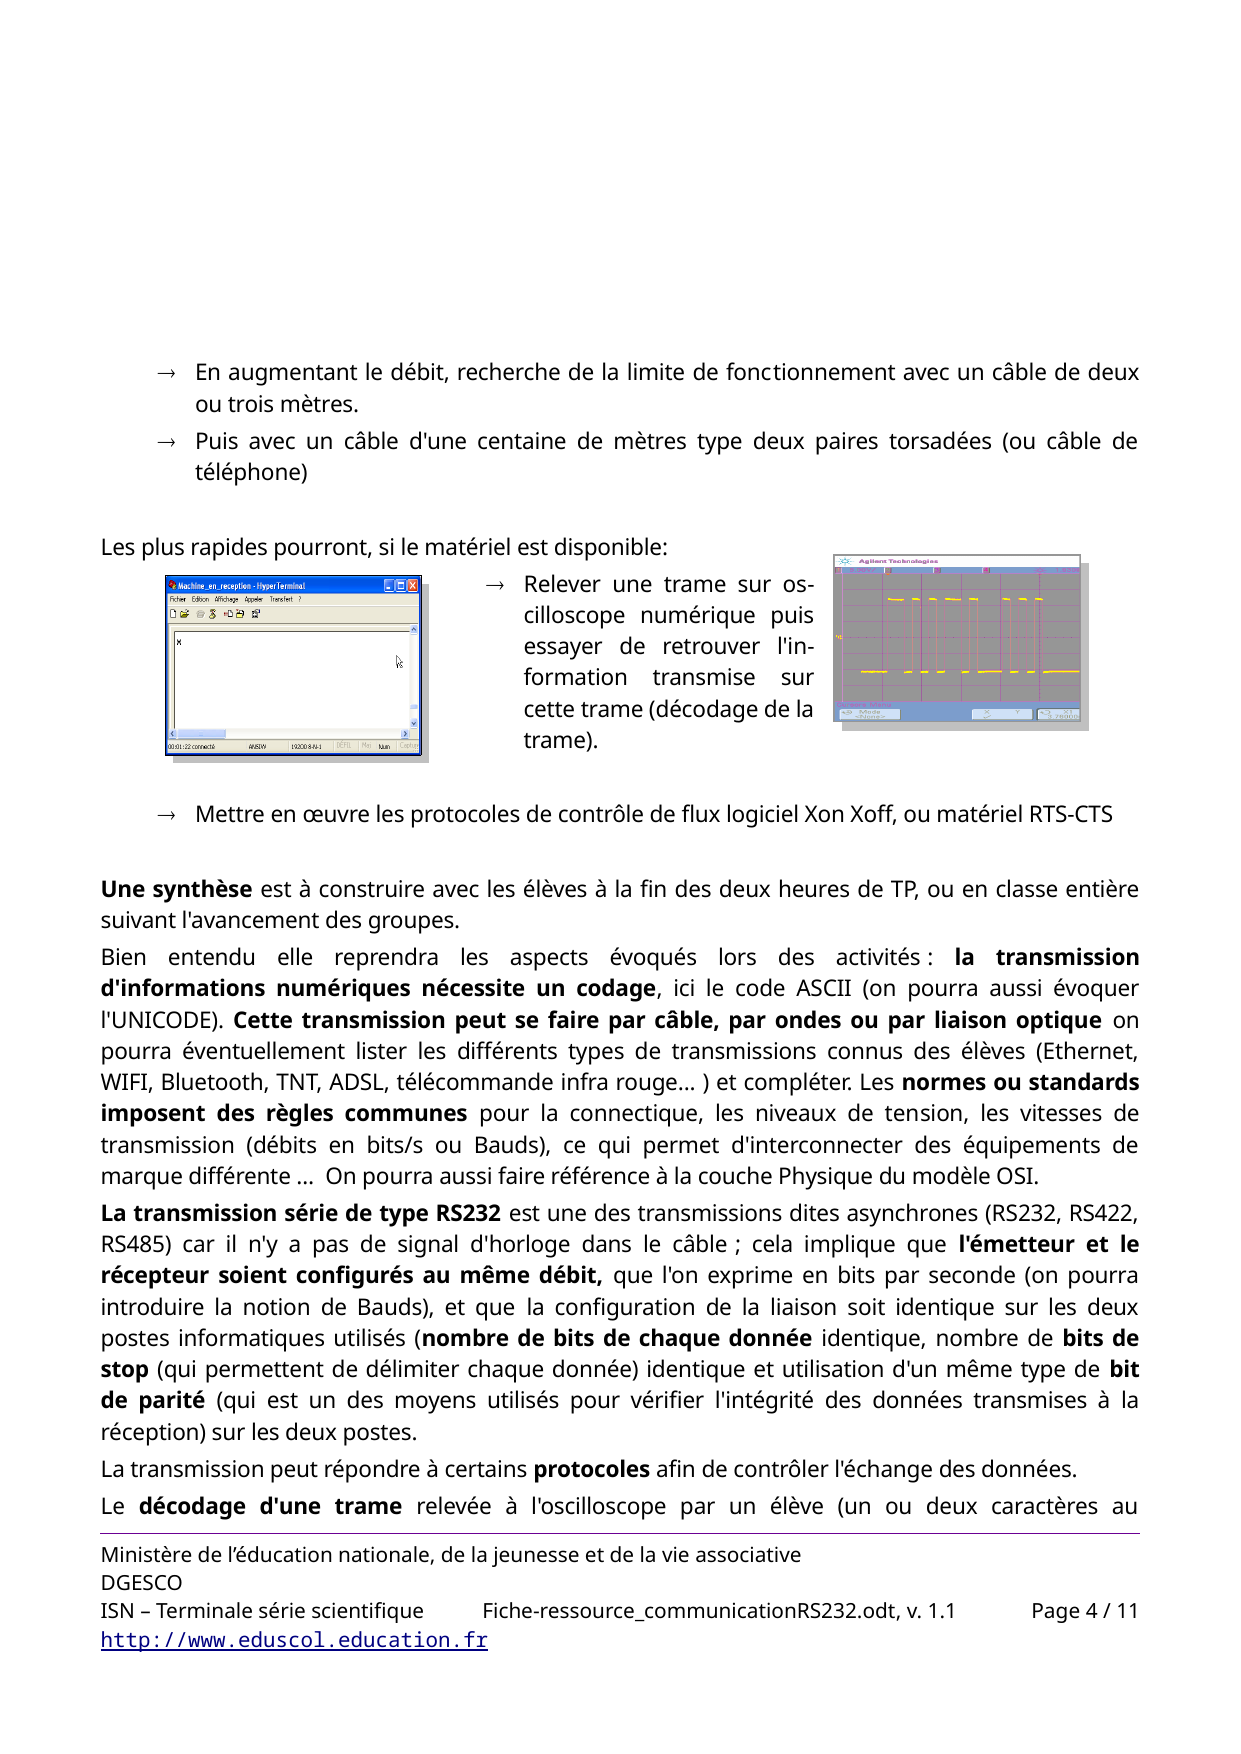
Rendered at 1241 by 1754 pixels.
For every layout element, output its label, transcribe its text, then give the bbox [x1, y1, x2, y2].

text La transmission peut répondre à certains protocoles afin de contrôler l'échange des données. [100, 1453, 1140, 1484]
text Une synthèse est à construire avec les élèves à la fin des deux heures de TP, ou en classe entière suivant l'avancement des groupes. [100, 873, 1140, 935]
text La transmission série de type RS232 est une des transmissions dites asynchrones (RS232, RS422, RS485) car il n'y a pas de signal d'horloge dans le câble ; cela implique que l'émetteur et le récepteur soient configurés au même débit, que l'on exprime en bits par seconde (on pourra introduire la notion de Bauds), et que la configuration de la liaison soit identique sur les deux postes informatiques utilisés (nombre de bits de chaque donnée identique, nombre de bits de stop (qui permettent de délimiter chaque donnée) identique et utilisation d'un même type de bit de parité (qui est un des moyens utilisés pour vérifier l'intégrité des données transmises à la réception) sur les deux postes. [100, 1197, 1140, 1447]
text Le décodage d'une trame relevée à l'oscilloscope par un élève (un ou deux caractères au [100, 1490, 1140, 1521]
list Relever une trame sur os­cilloscope numérique puis essayer de retrouver l'in­formation transmise sur cette trame (décodage de la trame). [157, 568, 1140, 755]
list En augmentant le débit, recherche de la limite de fonc­tionnement avec un câble de deux ou trois mètres. [157, 356, 1140, 419]
list Mettre en œuvre les protocoles de contrôle de flux logiciel Xon Xoff, ou matériel RTS-CTS [157, 798, 1140, 829]
picture [834, 556, 1080, 721]
text Les plus rapides pourront, si le matériel est disponible: [100, 530, 1140, 562]
list Puis avec un câble d'une centaine de mètres type deux paires torsadées (ou câble de téléphone) [157, 425, 1140, 487]
picture [166, 576, 421, 755]
text Bien entendu elle reprendra les aspects évoqués lors des activités : la transmission d'informations numé­riques nécessite un codage, ici le code ASCII (on pourra aussi évoquer l'UNICODE). Cette transmission peut se faire par câble, par ondes ou par liaison optique on pourra éventuellement lister les différents types de transmissions connus des élèves (Ethernet, WIFI, Bluetooth, TNT, ADSL, télécommande infra rouge... ) et com­pléter. Les normes ou standards imposent des règles communes pour la connectique, les niveaux de ten­sion, les vitesses de transmission (débits en bits/s ou Bauds), ce qui permet d'interconnecter des équipements de marque différente … On pourra aussi faire référence à la couche Physique du modèle OSI. [100, 941, 1140, 1191]
